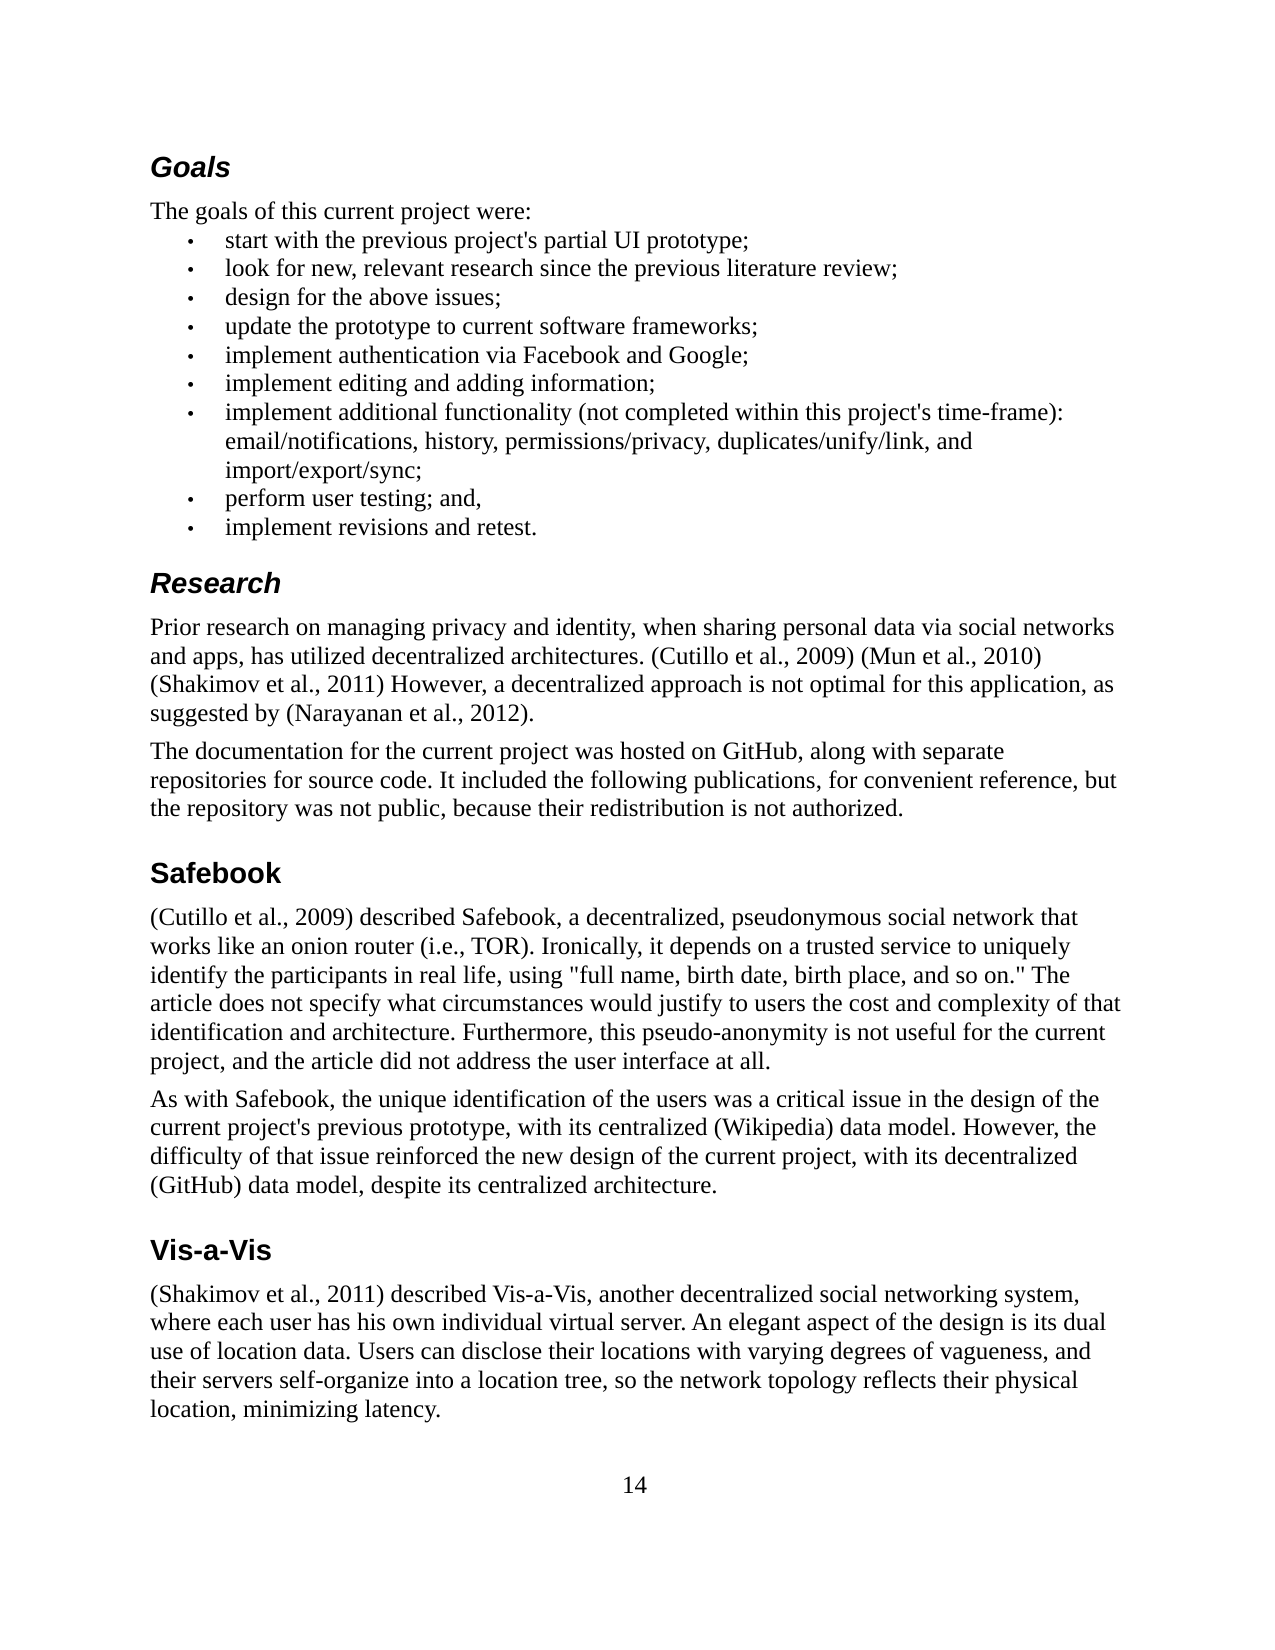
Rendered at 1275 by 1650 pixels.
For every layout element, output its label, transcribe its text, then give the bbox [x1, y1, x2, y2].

subtitle Vis-a-Vis [150, 1233, 1125, 1266]
list implement revisions and retest. [187, 512, 1125, 541]
list implement additional functionality (not completed within this project's time-frame): email/notifications, history, permissions/privacy, duplicates/unify/link, and import/export/sync; [187, 397, 1125, 483]
list perform user testing; and, [187, 483, 1125, 512]
list look for new, relevant research since the previous literature review; [187, 253, 1125, 282]
list design for the above issues; [187, 282, 1125, 311]
list implement editing and adding information; [187, 368, 1125, 397]
list start with the previous project's partial UI prototype; [187, 225, 1125, 253]
list implement authentication via Facebook and Google; [187, 340, 1125, 368]
text Prior research on managing privacy and identity, when sharing personal data via social networks and apps, has utilized decentralized architectures. (Cutillo et al., 2009) (Mun et al., 2010) (Shakimov et al., 2011) However, a decentralized approach is not optimal for this application, as suggested by (Narayanan et al., 2012). [150, 612, 1125, 727]
text (Shakimov et al., 2011) described Vis-a-Vis, another decentralized social networking system, where each user has his own individual virtual server. An elegant aspect of the design is its dual use of location data. Users can disclose their locations with varying degrees of vagueness, and their servers self-organize into a location tree, so the network topology reflects their physical location, minimizing latency. [150, 1279, 1125, 1422]
subtitle Research [150, 566, 1125, 599]
list update the prototype to current software frameworks; [187, 311, 1125, 340]
subtitle Goals [150, 150, 1125, 183]
text (Cutillo et al., 2009) described Safebook, a decentralized, pseudonymous social network that works like an onion router (i.e., TOR). Ironically, it depends on a trusted service to uniquely identify the participants in real life, using "full name, birth date, birth place, and so on." The article does not specify what circumstances would justify to users the cost and complexity of that identification and architecture. Furthermore, this pseudo-anonymity is not useful for the current project, and the article did not address the user interface at all. [150, 902, 1125, 1075]
text As with Safebook, the unique identification of the users was a critical issue in the design of the current project's previous prototype, with its centralized (Wikipedia) data model. However, the difficulty of that issue reinforced the new design of the current project, with its decentralized (GitHub) data model, despite its centralized architecture. [150, 1084, 1125, 1199]
text The documentation for the current project was hosted on GitHub, along with separate repositories for source code. It included the following publications, for convenient reference, but the repository was not public, because their redistribution is not authorized. [150, 736, 1125, 822]
text The goals of this current project were: [150, 196, 1125, 225]
subtitle Safebook [150, 856, 1125, 890]
